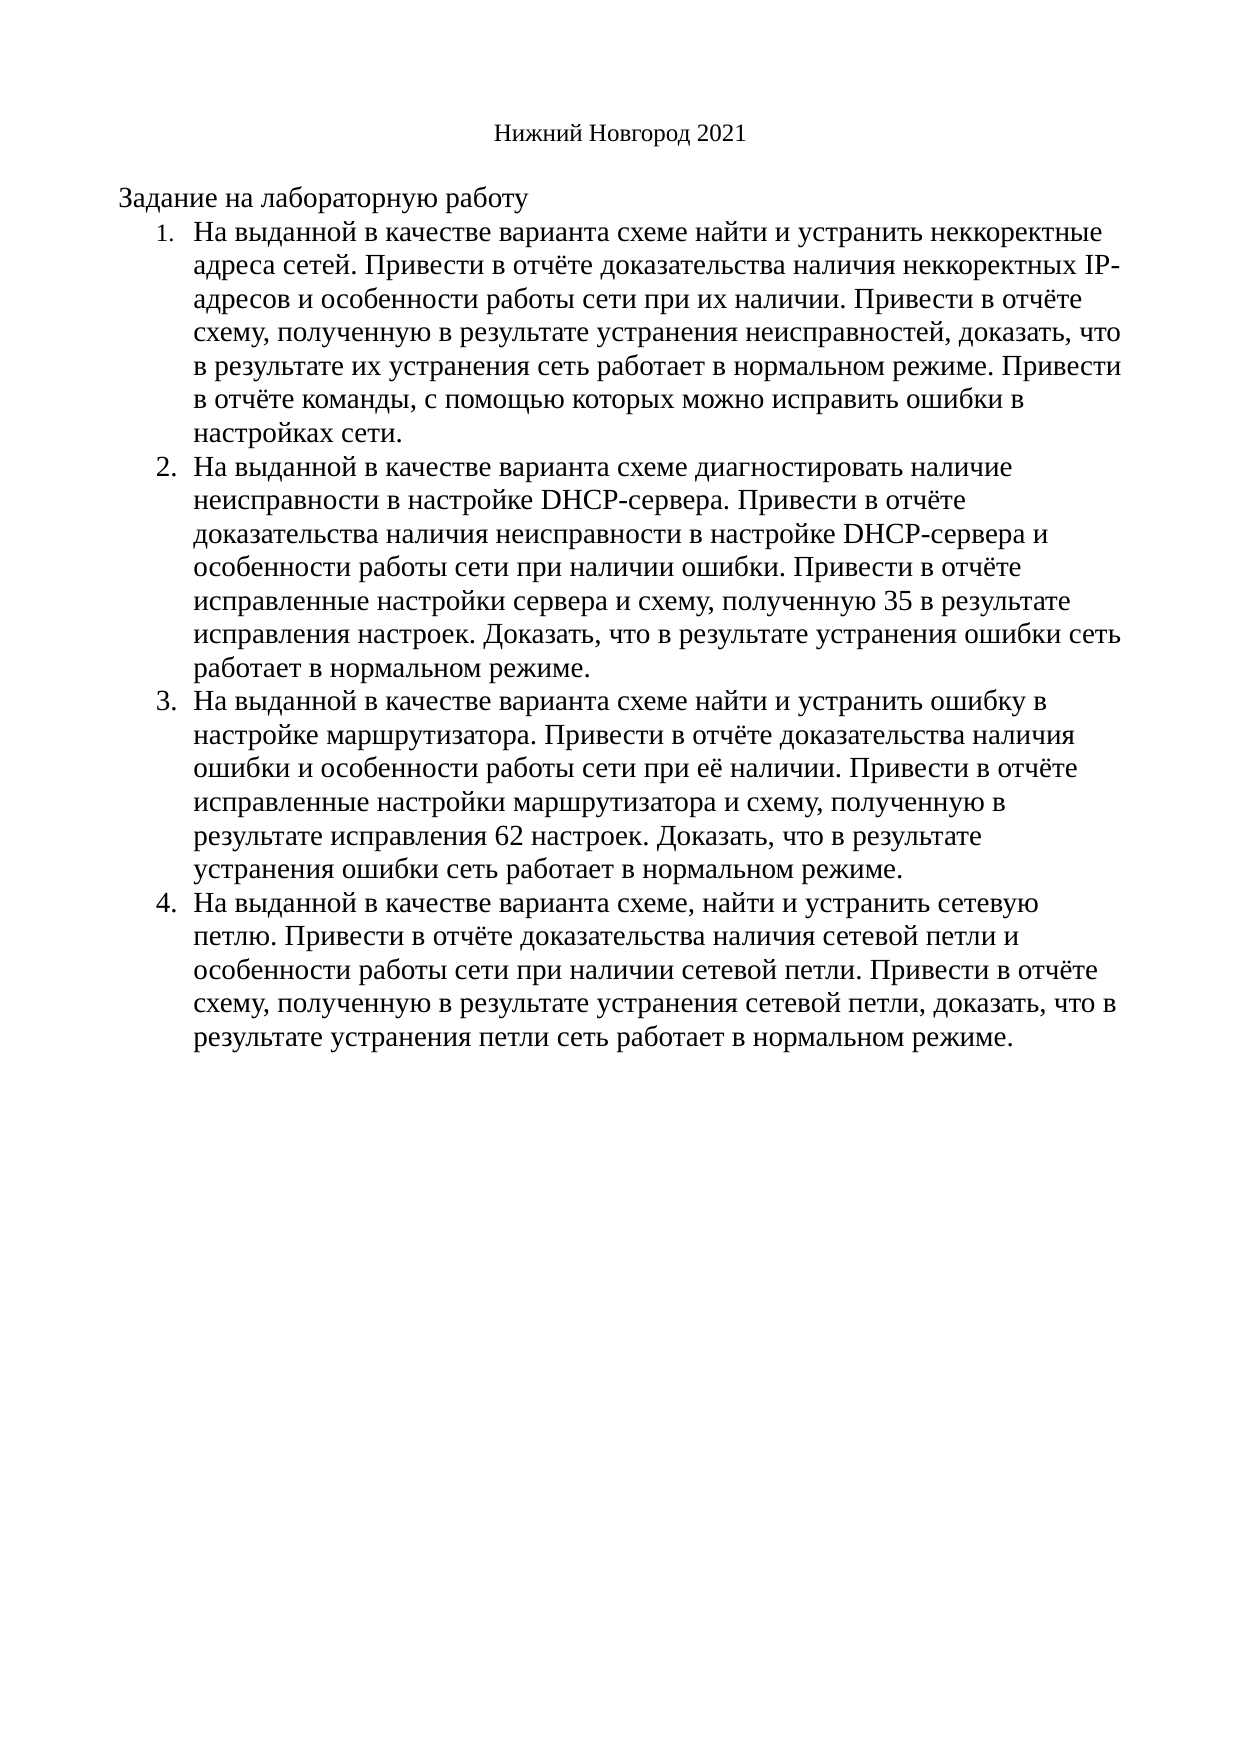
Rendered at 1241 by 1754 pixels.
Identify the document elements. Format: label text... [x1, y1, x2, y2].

list На выданной в качестве варианта схеме, найти и устранить сетевую петлю. Привести в отчёте доказательства наличия сетевой петли и особенности работы сети при наличии сетевой петли. Привести в отчёте схему, полученную в результате устранения сетевой петли, доказать, что в результате устранения петли сеть работает в нормальном режиме. [156, 885, 1122, 1052]
text Задание на лабораторную работу [118, 180, 1122, 214]
text Нижний Новгород 2021 [118, 118, 1122, 147]
list На выданной в качестве варианта схеме диагностировать наличие неисправности в настройке DHCP-сервера. Привести в отчёте доказательства наличия неисправности в настройке DHCP-сервера и особенности работы сети при наличии ошибки. Привести в отчёте исправленные настройки сервера и схему, полученную 35 в результате исправления настроек. Доказать, что в результате устранения ошибки сеть работает в нормальном режиме. [156, 449, 1122, 683]
list На выданной в качестве варианта схеме найти и устранить ошибку в настройке маршрутизатора. Привести в отчёте доказательства наличия ошибки и особенности работы сети при её наличии. Привести в отчёте исправленные настройки маршрутизатора и схему, полученную в результате исправления 62 настроек. Доказать, что в результате устранения ошибки сеть работает в нормальном режиме. [156, 683, 1122, 885]
list На выданной в качестве варианта схеме найти и устранить неккоректные адреса сетей. Привести в отчёте доказательства наличия неккоректных IP-адресов и особенности работы сети при их наличии. Привести в отчёте схему, полученную в результате устранения неисправностей, доказать, что в результате их устранения сеть работает в нормальном режиме. Привести в отчёте команды, с помощью которых можно исправить ошибки в настройках сети. [156, 214, 1122, 449]
